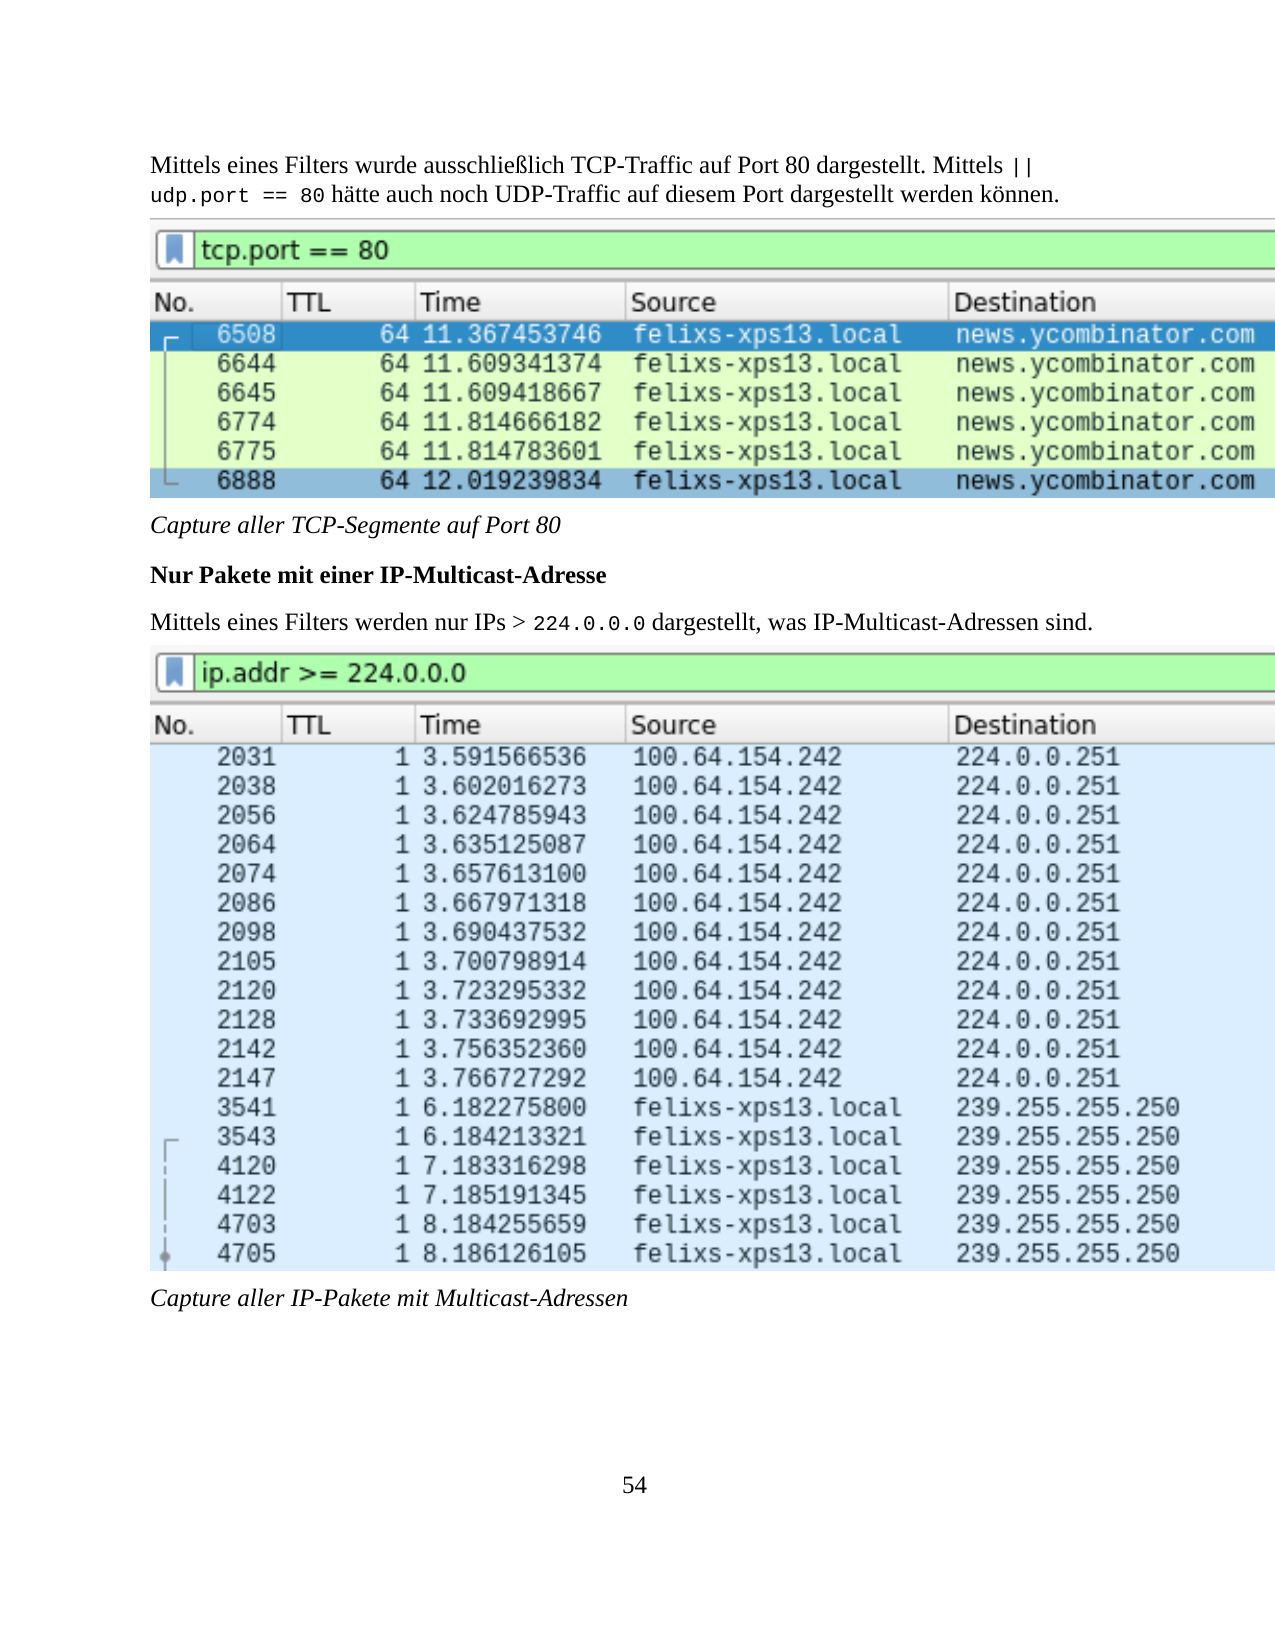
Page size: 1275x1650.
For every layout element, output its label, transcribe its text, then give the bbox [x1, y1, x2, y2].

text Capture aller TCP-Segmente auf Port 80 [150, 510, 1125, 538]
text Mittels eines Filters wurde ausschließlich TCP-Traffic auf Port 80 dargestellt. Mittels || udp.port == 80 hätte auch noch UDP-Traffic auf diesem Port dargestellt werden können. [150, 150, 1125, 209]
picture [150, 218, 1275, 498]
text Nur Pakete mit einer IP-Multicast-Adresse [150, 560, 1125, 589]
text Capture aller IP-Pakete mit Multicast-Adressen [150, 1283, 1125, 1311]
picture [150, 645, 1275, 1271]
text Mittels eines Filters werden nur IPs > 224.0.0.0 dargestellt, was IP-Multicast-Adressen sind. [150, 607, 1125, 636]
